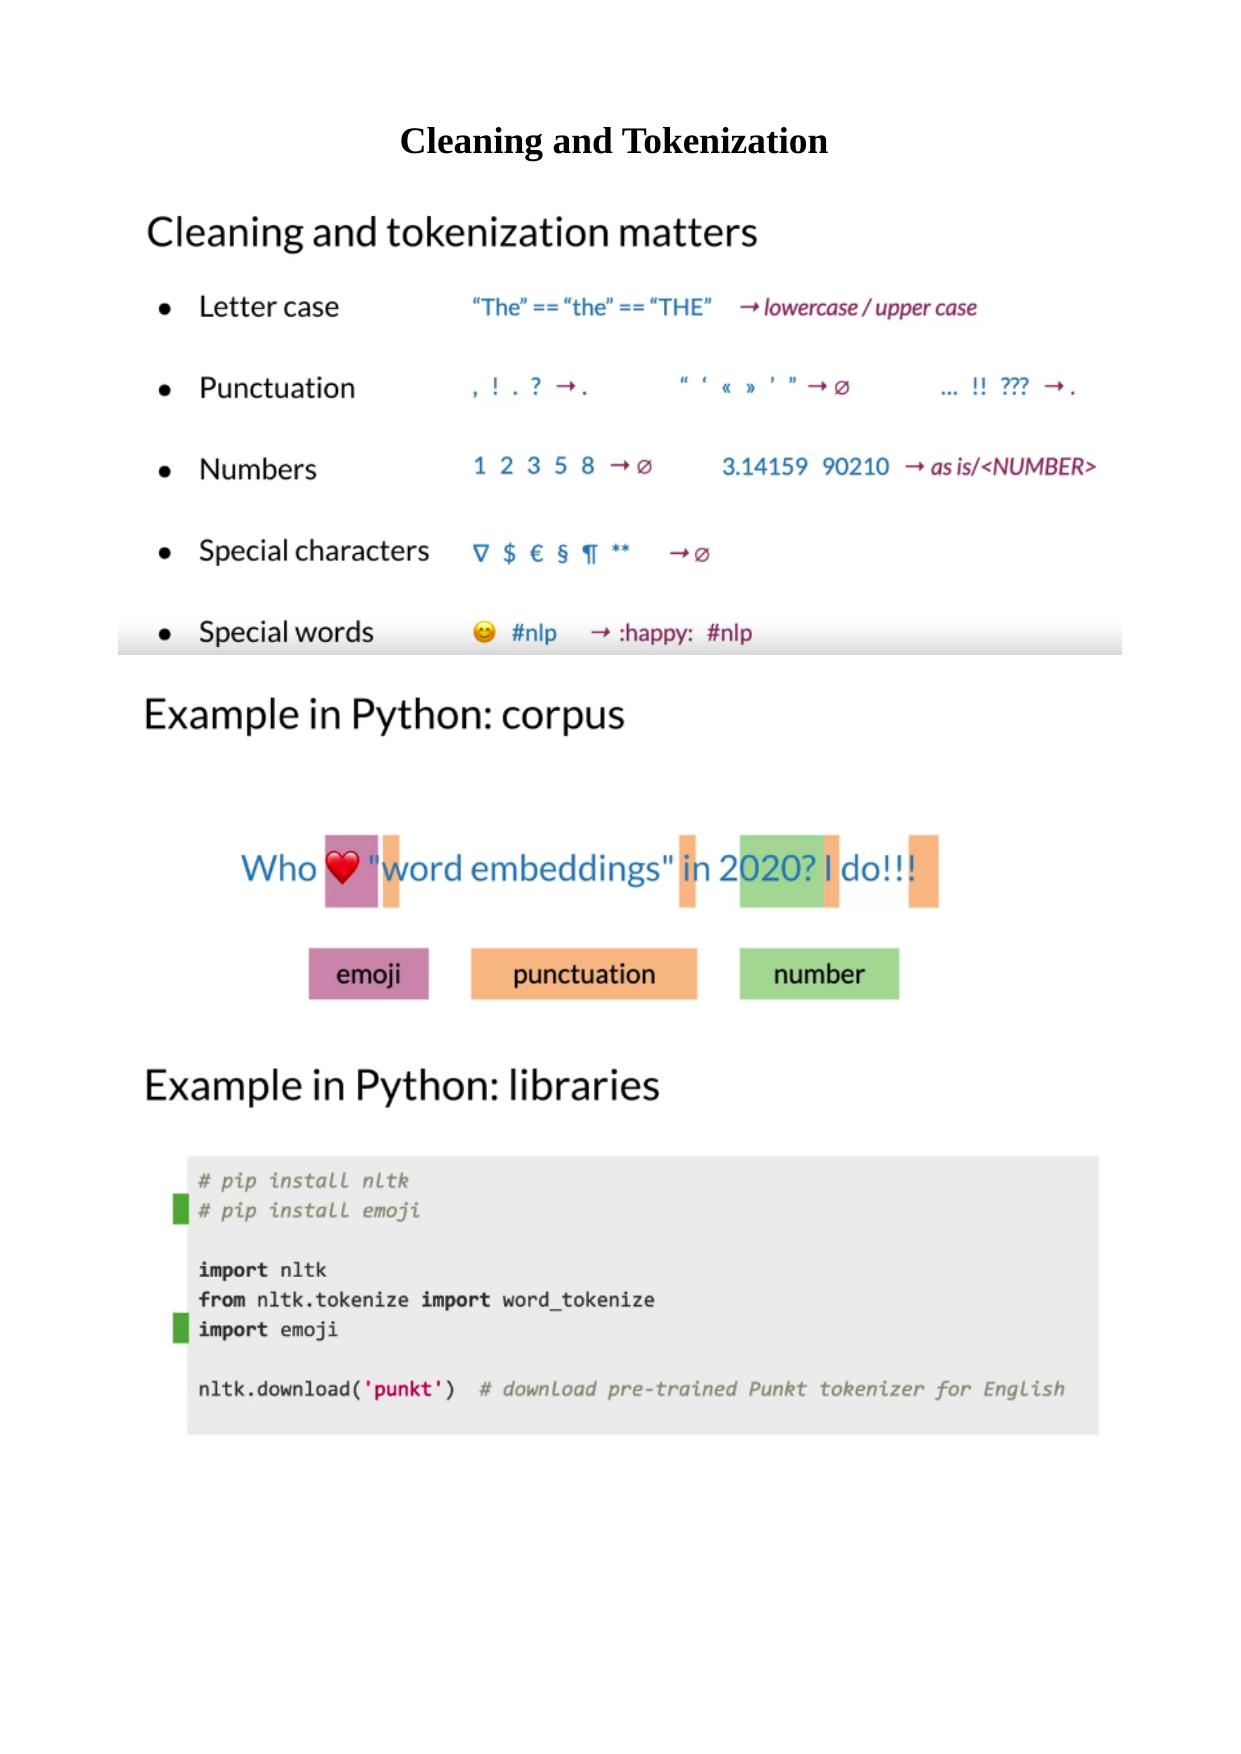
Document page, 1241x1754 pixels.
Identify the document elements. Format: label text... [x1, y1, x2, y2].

picture [118, 683, 1123, 1022]
subtitle Cleaning and Tokenization [118, 118, 1122, 161]
picture [118, 1050, 1123, 1453]
picture [118, 202, 1123, 655]
